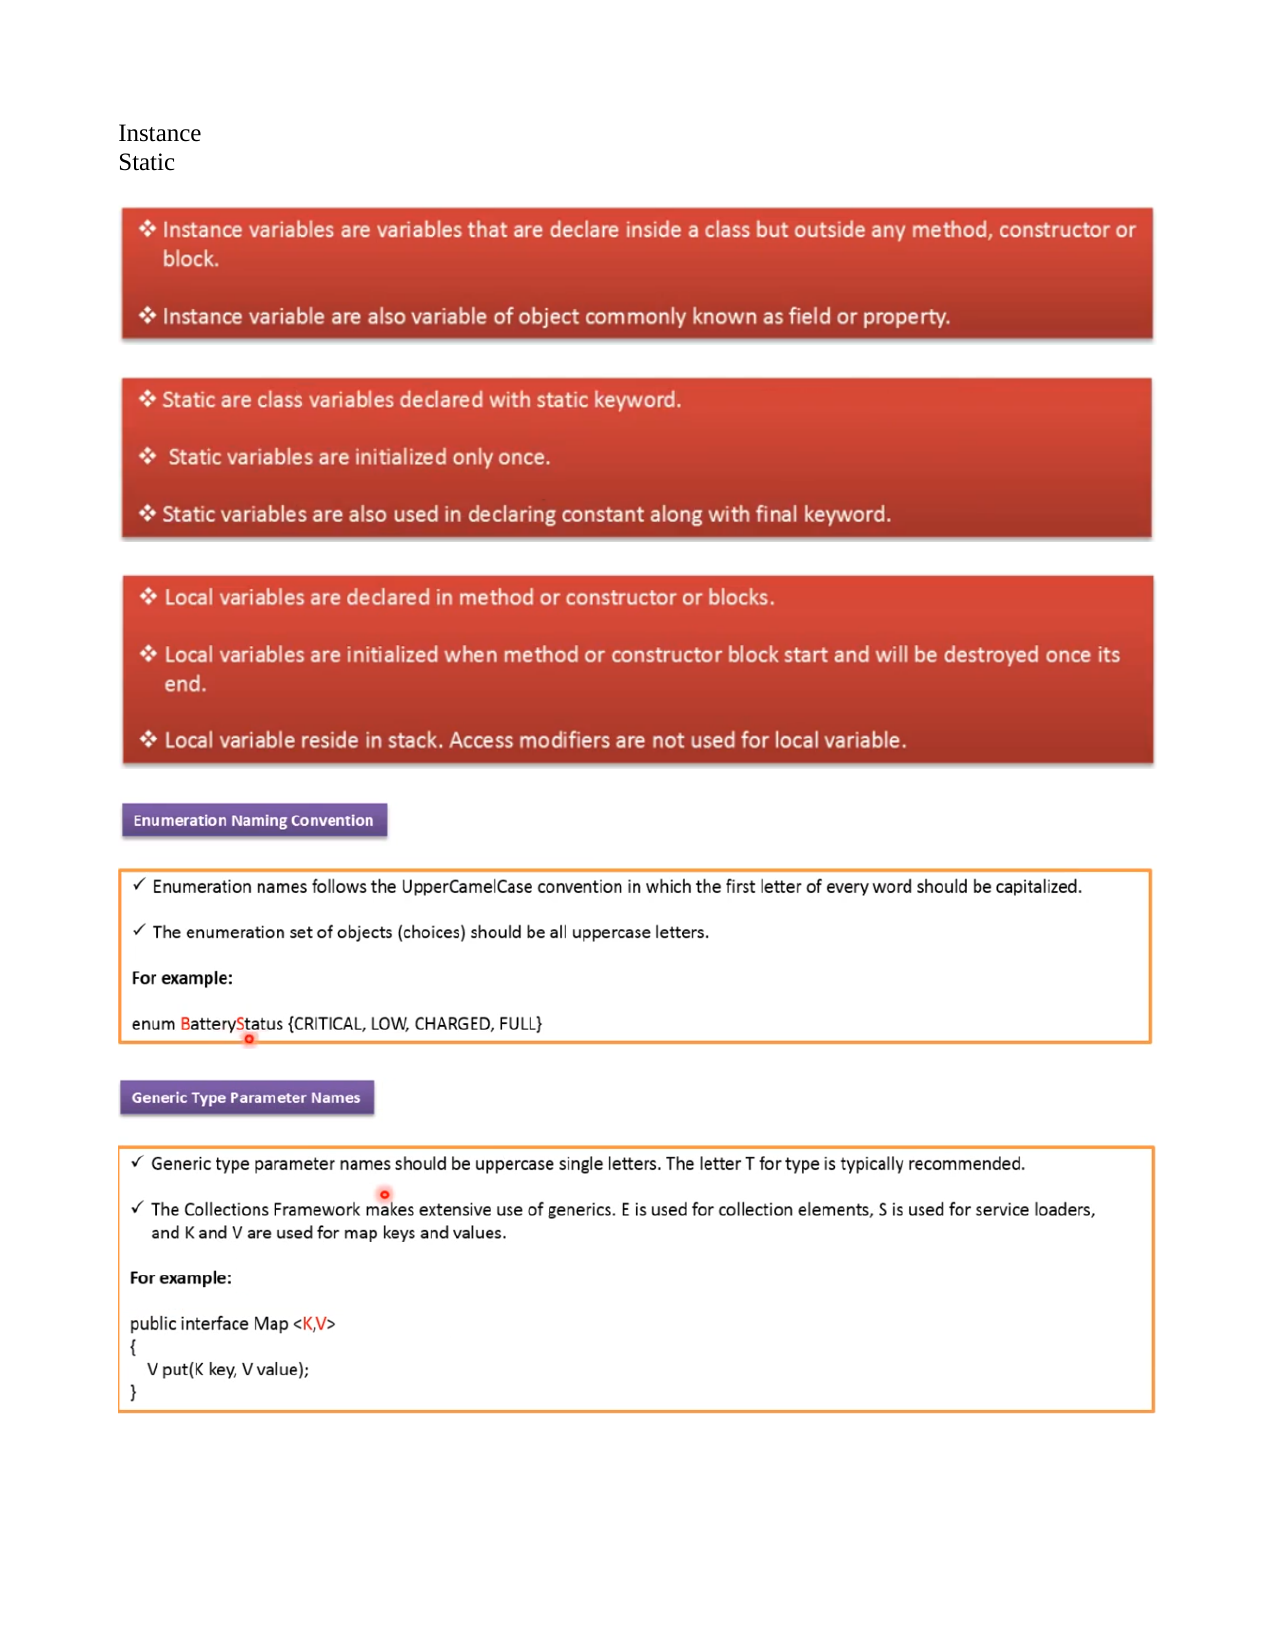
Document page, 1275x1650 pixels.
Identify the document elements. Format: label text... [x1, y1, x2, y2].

text Instance [118, 118, 1157, 147]
picture [118, 373, 1157, 542]
picture [118, 797, 1157, 1049]
text Static [118, 147, 1157, 176]
picture [118, 204, 1157, 345]
picture [118, 1077, 1157, 1414]
picture [118, 570, 1157, 769]
